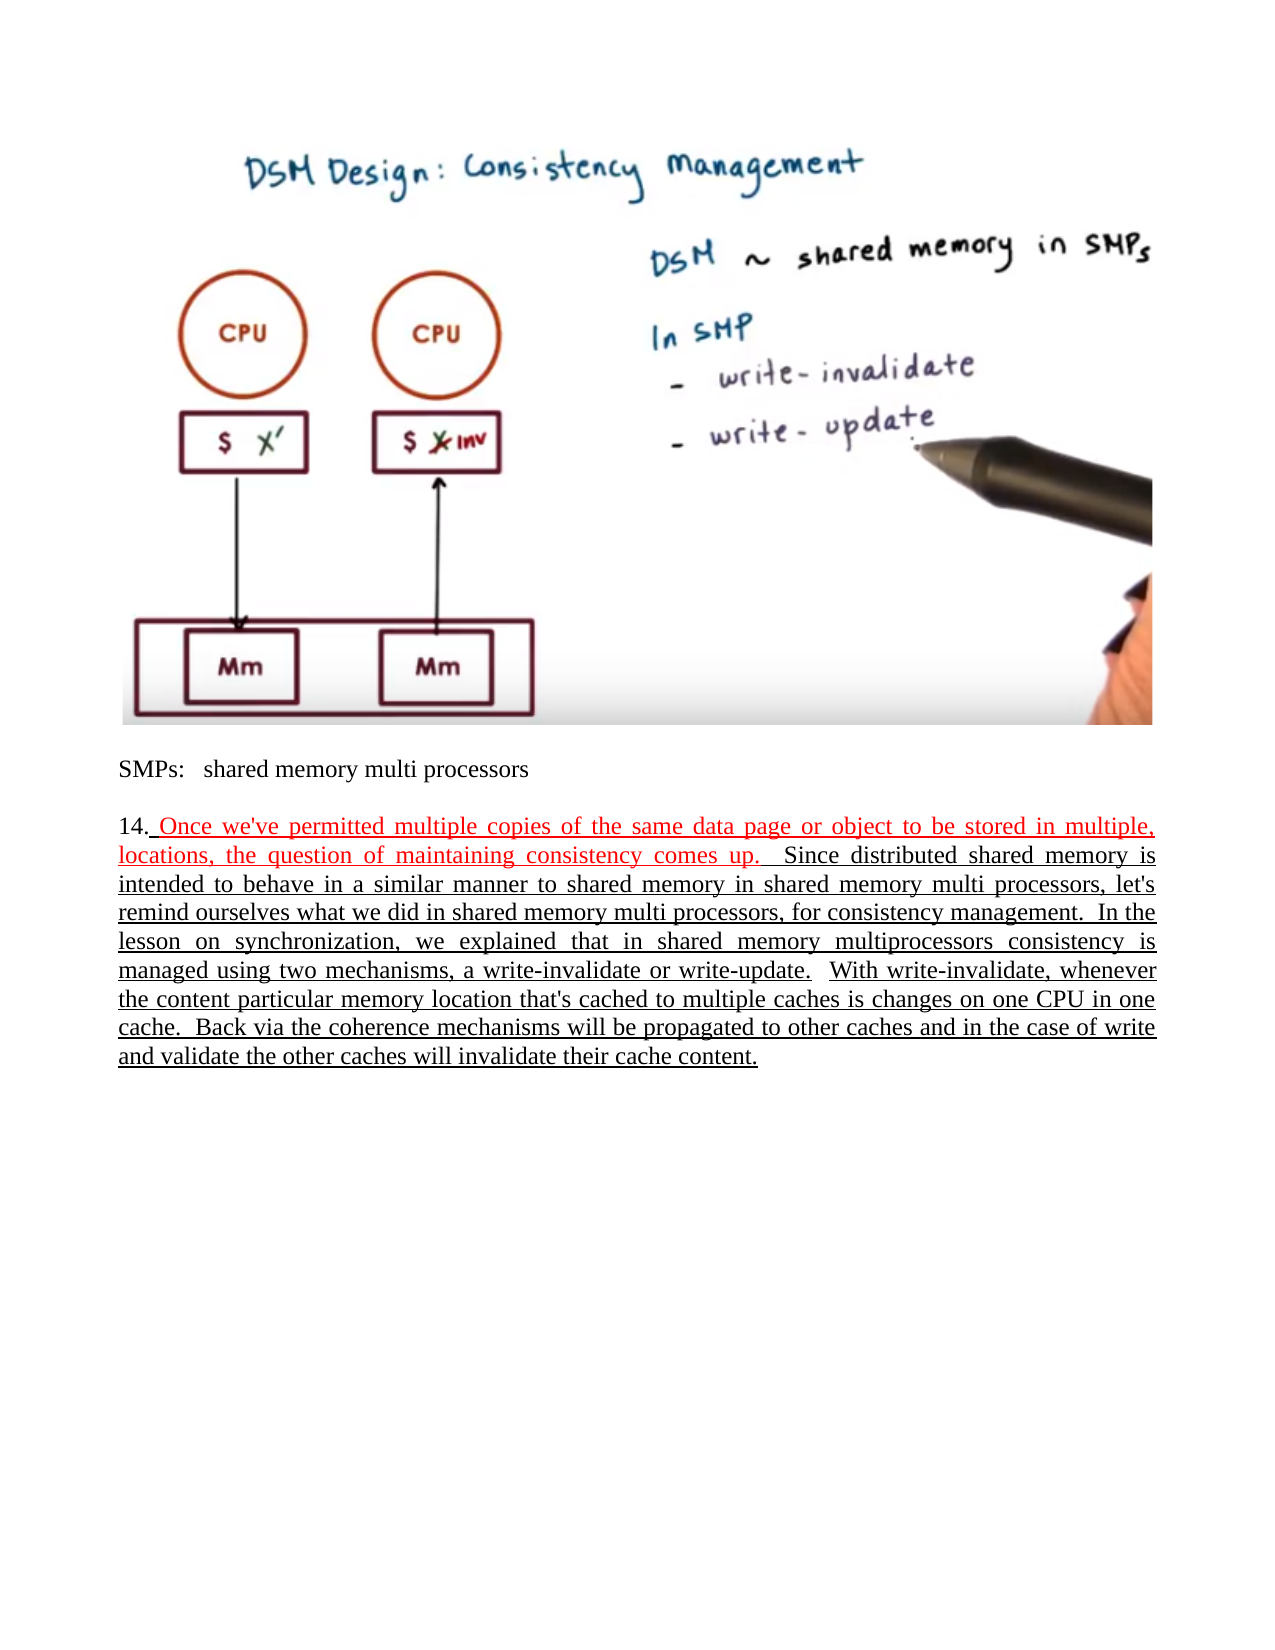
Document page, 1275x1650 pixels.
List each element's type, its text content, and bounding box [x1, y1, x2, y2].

text lesson on synchronization, we explained that in shared memory multiprocessors consistency is [118, 924, 1157, 951]
text managed using two mechanisms, a write-invalidate or write-update. With write-invalidate, whenever the content particular memory location that's cached to multiple caches is changes on one CPU in one cache. Back via the coherence mechanisms will be propagated to other caches and in the case of write [118, 953, 1157, 1037]
text and validate the other caches will invalidate their cache content. [118, 1039, 1157, 1070]
text SMPs: shared memory multi processors [118, 754, 1157, 782]
picture [122, 146, 1153, 725]
text 14. Once we've permitted multiple copies of the same data page or object to be stored in multiple, locations, the question of maintaining consistency comes up. Since distributed shared memory is intended to behave in a similar manner to shared memory in shared memory multi processors, let's remind ourselves what we did in shared memory multi processors, for consistency management. In the [118, 811, 1157, 922]
